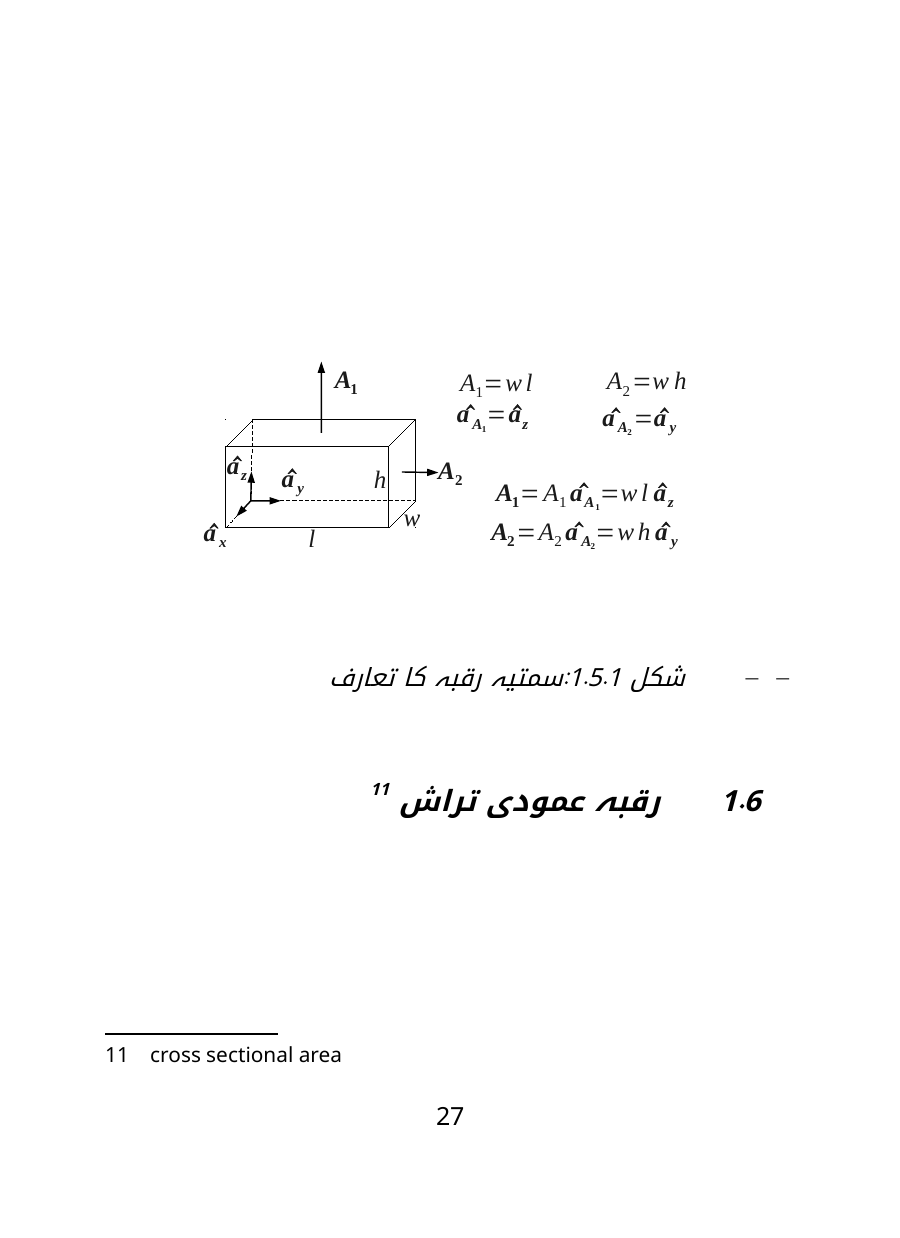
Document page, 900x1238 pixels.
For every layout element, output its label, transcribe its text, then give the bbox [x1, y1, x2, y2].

subtitle رقبہ عمودی تراش [105, 773, 720, 829]
list شکل 17:سمتیہ رقبہ کا تعارف [124, 274, 776, 702]
list cross sectional area [105, 1040, 795, 1068]
